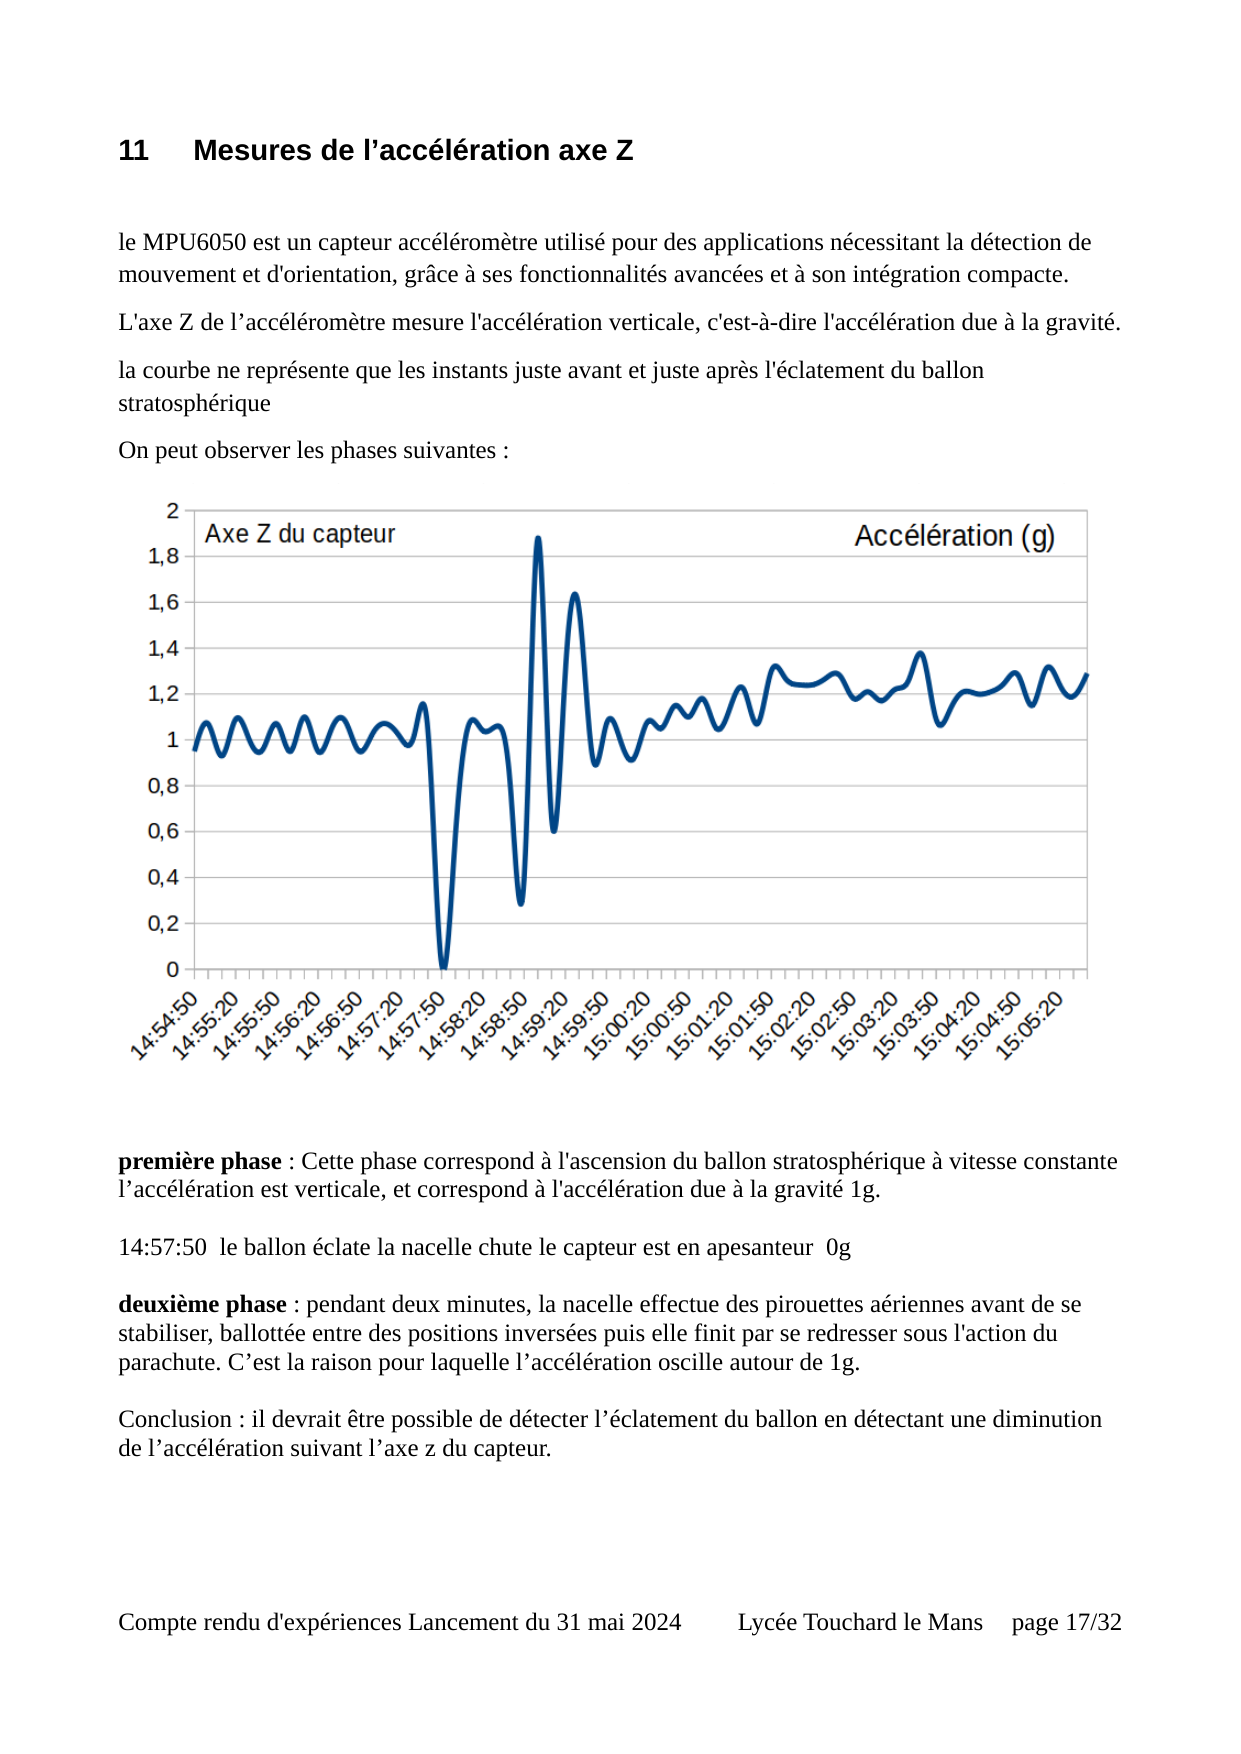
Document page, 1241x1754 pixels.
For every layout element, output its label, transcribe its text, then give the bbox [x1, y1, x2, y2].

text L'axe Z de l’accéléromètre mesure l'accélération verticale, c'est-à-dire l'accélération due à la gravité. [118, 307, 1122, 336]
text l’accélération est verticale, et correspond à l'accélération due à la gravité 1g. [118, 1174, 1122, 1203]
text 14:57:50 le ballon éclate la nacelle chute le capteur est en apesanteur 0g [118, 1232, 1122, 1261]
picture [118, 483, 1123, 1075]
text la courbe ne représente que les instants juste avant et juste après l'éclatement du ballon stratosphérique [118, 355, 1122, 417]
subtitle Mesures de l’accélération axe Z [118, 133, 1122, 166]
text deuxième phase : pendant deux minutes, la nacelle effectue des pirouettes aériennes avant de se stabiliser, ballottée entre des positions inversées puis elle finit par se redresser sous l'action du parachute. C’est la raison pour laquelle l’accélération oscille autour de 1g. [118, 1289, 1122, 1376]
text On peut observer les phases suivantes : [118, 435, 1122, 464]
text première phase : Cette phase correspond à l'ascension du ballon stratosphérique à vitesse constante [118, 1146, 1122, 1174]
text le MPU6050 est un capteur accéléromètre utilisé pour des applications nécessitant la détection de mouvement et d'orientation, grâce à ses fonctionnalités avancées et à son intégration compacte. [118, 227, 1122, 288]
text Conclusion : il devrait être possible de détecter l’éclatement du ballon en détectant une diminution de l’accélération suivant l’axe z du capteur. [118, 1404, 1122, 1462]
